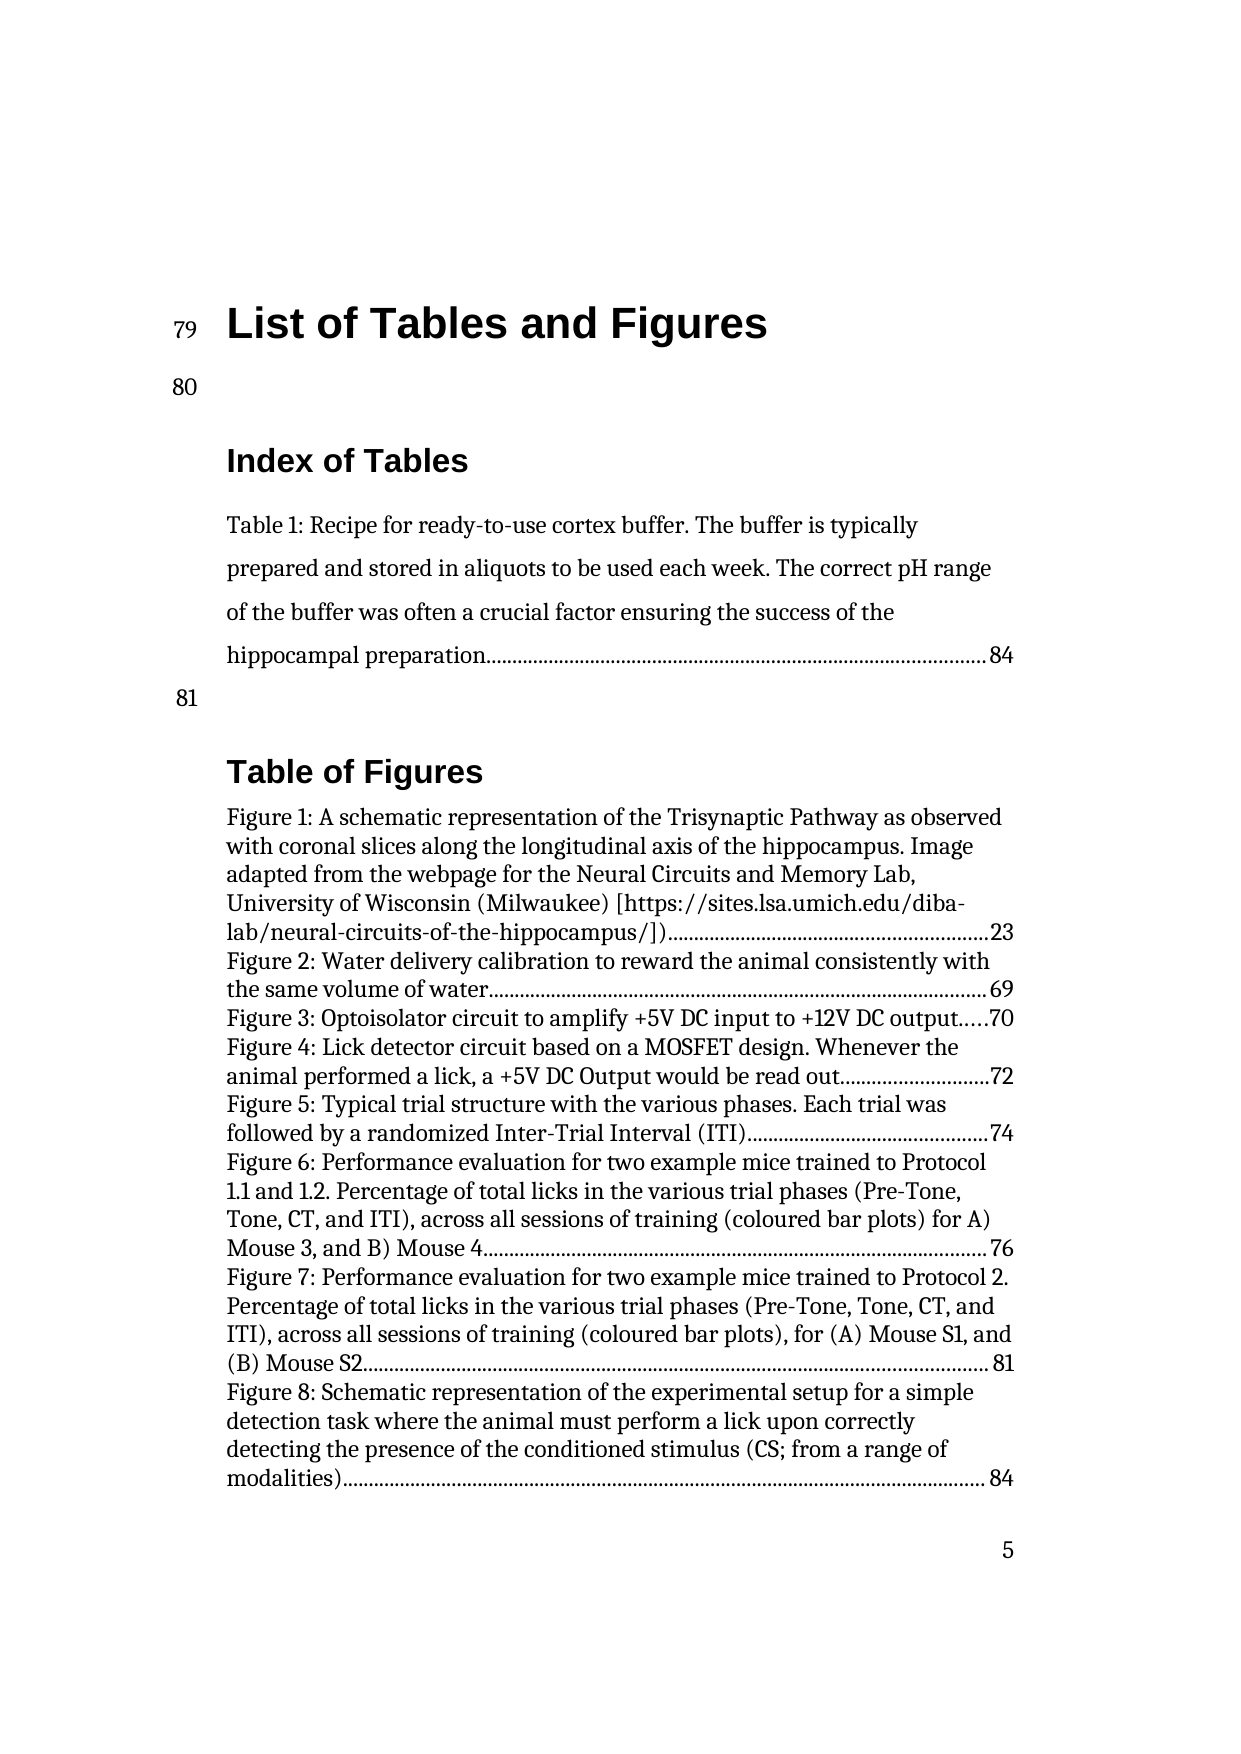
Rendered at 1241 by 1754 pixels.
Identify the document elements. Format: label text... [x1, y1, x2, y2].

text Figure 7: Performance evaluation for two example mice trained to Protocol 2. Percentage of total licks in the various trial phases (Pre-Tone, Tone, CT, and ITI), across all sessions of training (coloured bar plots), for (A) Mouse S1, and (B) Mouse S2. 81 [226, 1263, 1014, 1378]
text Figure 3: Optoisolator circuit to amplify +5V DC input to +12V DC output. 70 [226, 1004, 1014, 1033]
subtitle List of Tables and Figures [226, 298, 1014, 348]
text Figure 8: Schematic representation of the experimental setup for a simple detection task where the animal must perform a lick upon correctly detecting the presence of the conditioned stimulus (CS; from a range of modalities). 84 [226, 1378, 1014, 1493]
text Figure 5: Typical trial structure with the various phases. Each trial was followed by a randomized Inter-Trial Interval (ITI). 74 [226, 1090, 1014, 1148]
text Figure 2: Water delivery calibration to reward the animal consistently with the same volume of water. 69 [226, 947, 1014, 1004]
subtitle Index of Tables [226, 441, 1014, 479]
text Table 1: Recipe for ready-to-use cortex buffer. The buffer is typically prepared and stored in aliquots to be used each week. The correct pH range of the buffer was often a crucial factor ensuring the success of the hippocampal preparation. 84 [226, 511, 1014, 669]
text Figure 6: Performance evaluation for two example mice trained to Protocol 1.1 and 1.2. Percentage of total licks in the various trial phases (Pre-Tone, Tone, CT, and ITI), across all sessions of training (coloured bar plots) for A) Mouse 3, and B) Mouse 4 76 [226, 1148, 1014, 1263]
text Figure 1: A schematic representation of the Trisynaptic Pathway as observed with coronal slices along the longitudinal axis of the hippocampus. Image adapted from the webpage for the Neural Circuits and Memory Lab, University of Wisconsin (Milwaukee) [https://sites.lsa.umich.edu/diba-lab/neural-circuits-of-the-hippocampus/]) 23 [226, 803, 1014, 947]
subtitle Table of Figures [226, 752, 1014, 790]
text Figure 4: Lick detector circuit based on a MOSFET design. Whenever the animal performed a lick, a +5V DC Output would be read out. 72 [226, 1033, 1014, 1090]
